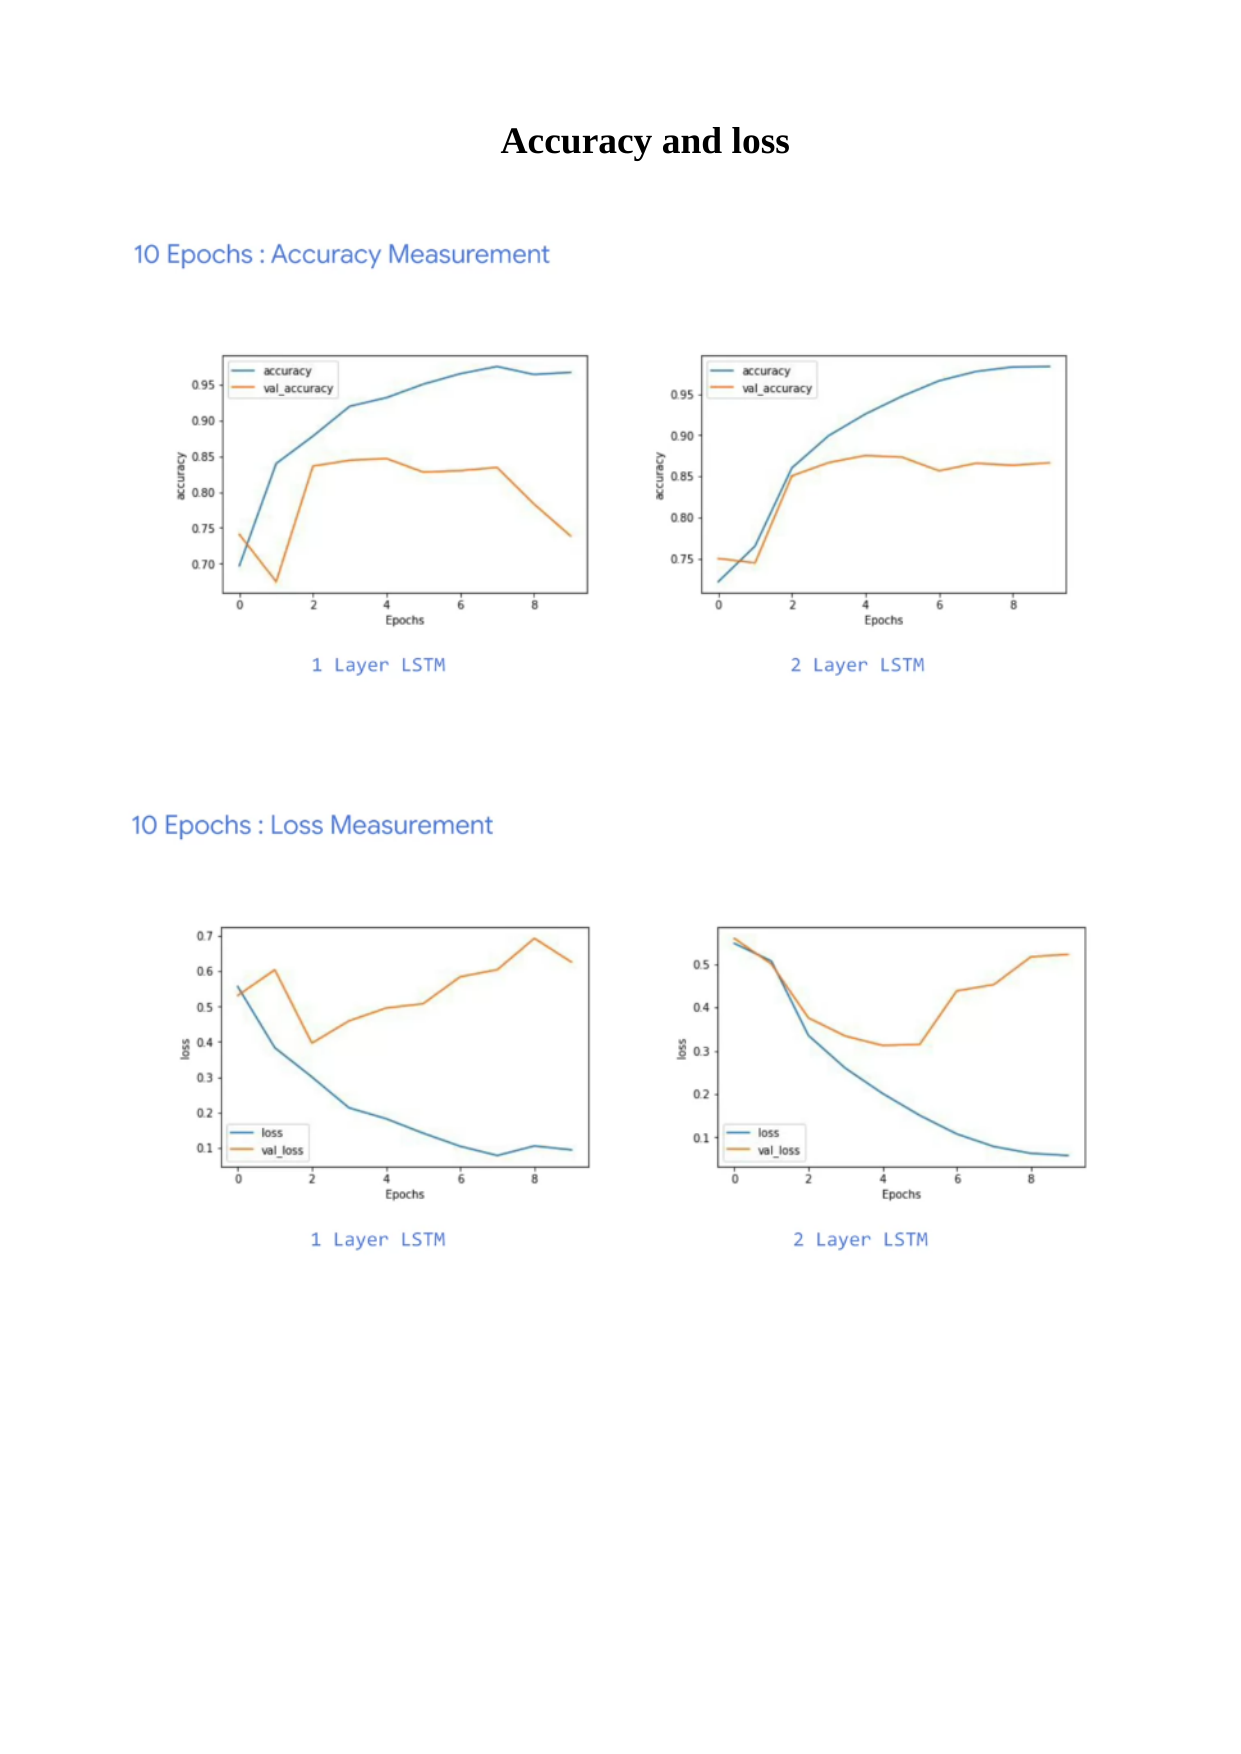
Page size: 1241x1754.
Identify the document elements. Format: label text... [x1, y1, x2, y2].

picture [118, 221, 1123, 699]
subtitle Accuracy and loss [118, 118, 1122, 161]
picture [118, 798, 1123, 1270]
